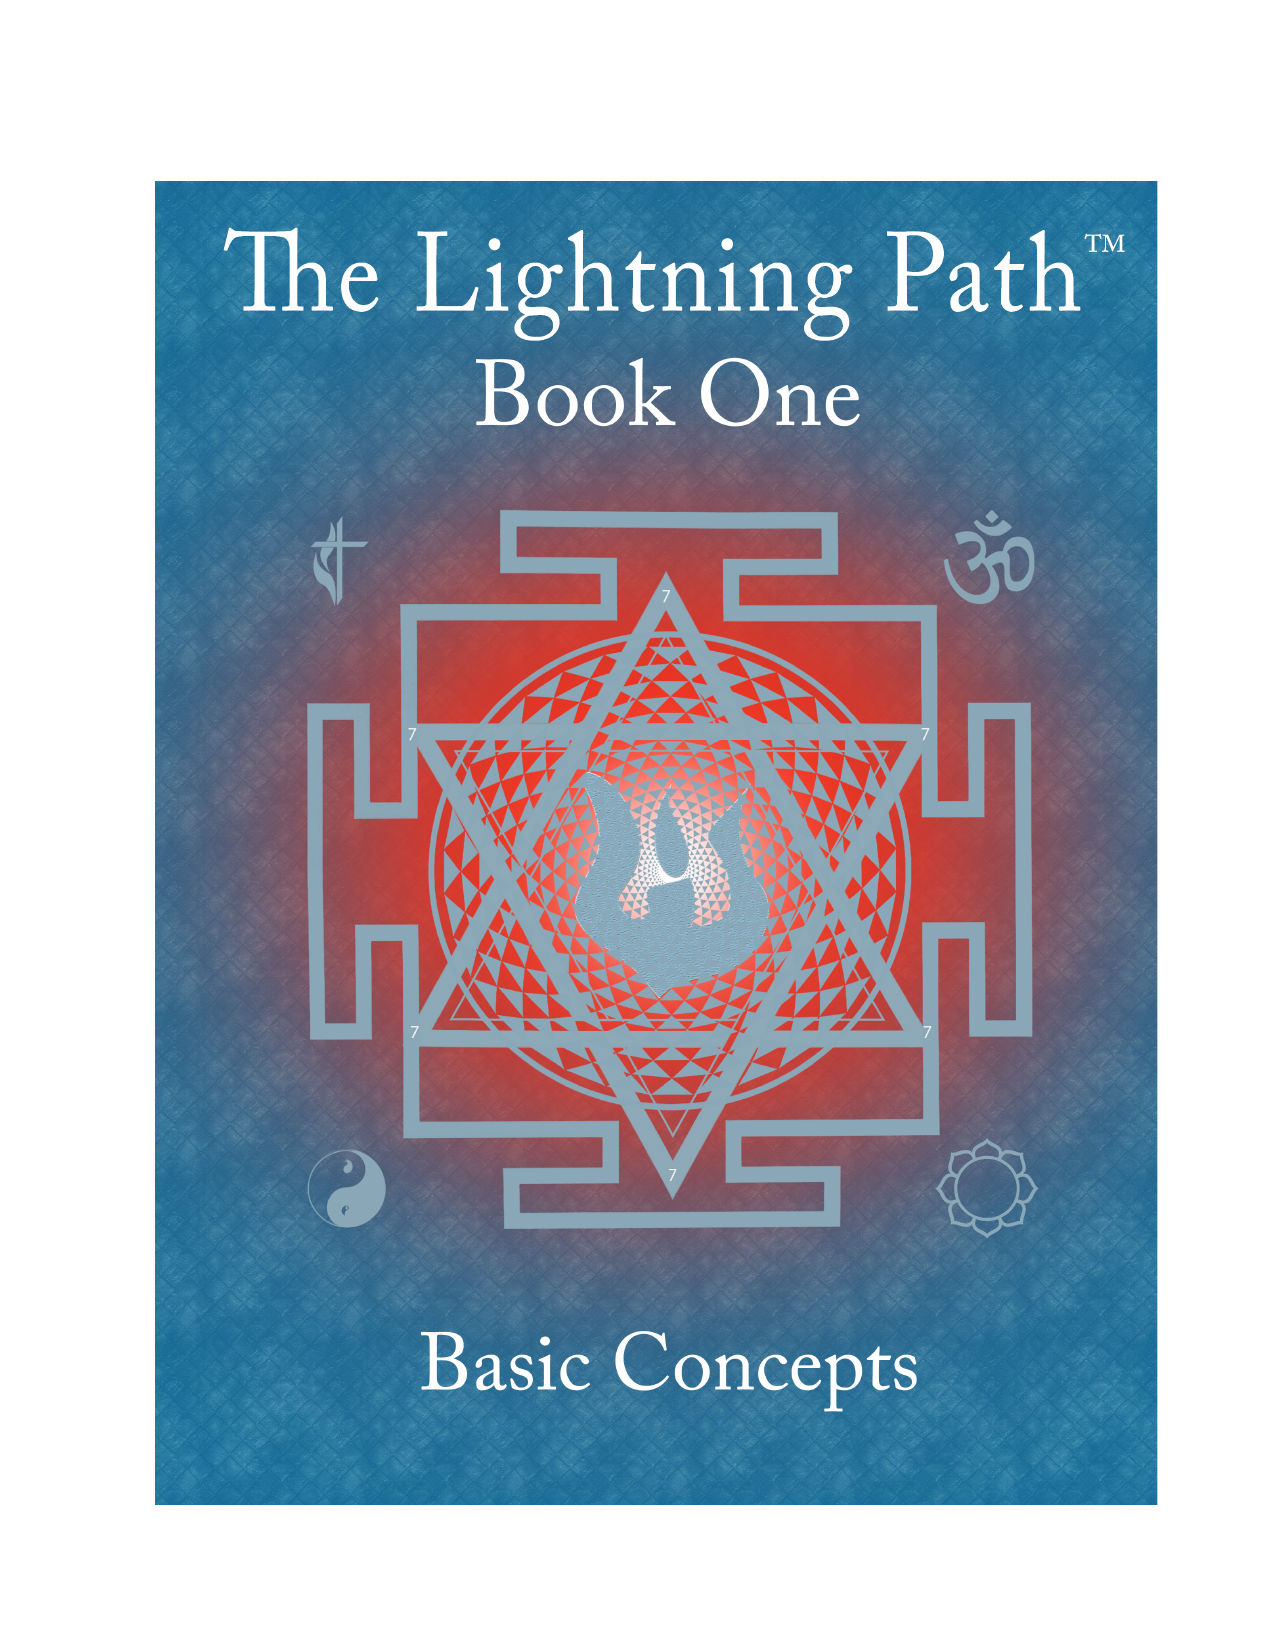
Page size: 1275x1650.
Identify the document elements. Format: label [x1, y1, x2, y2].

picture [155, 181, 1158, 1505]
